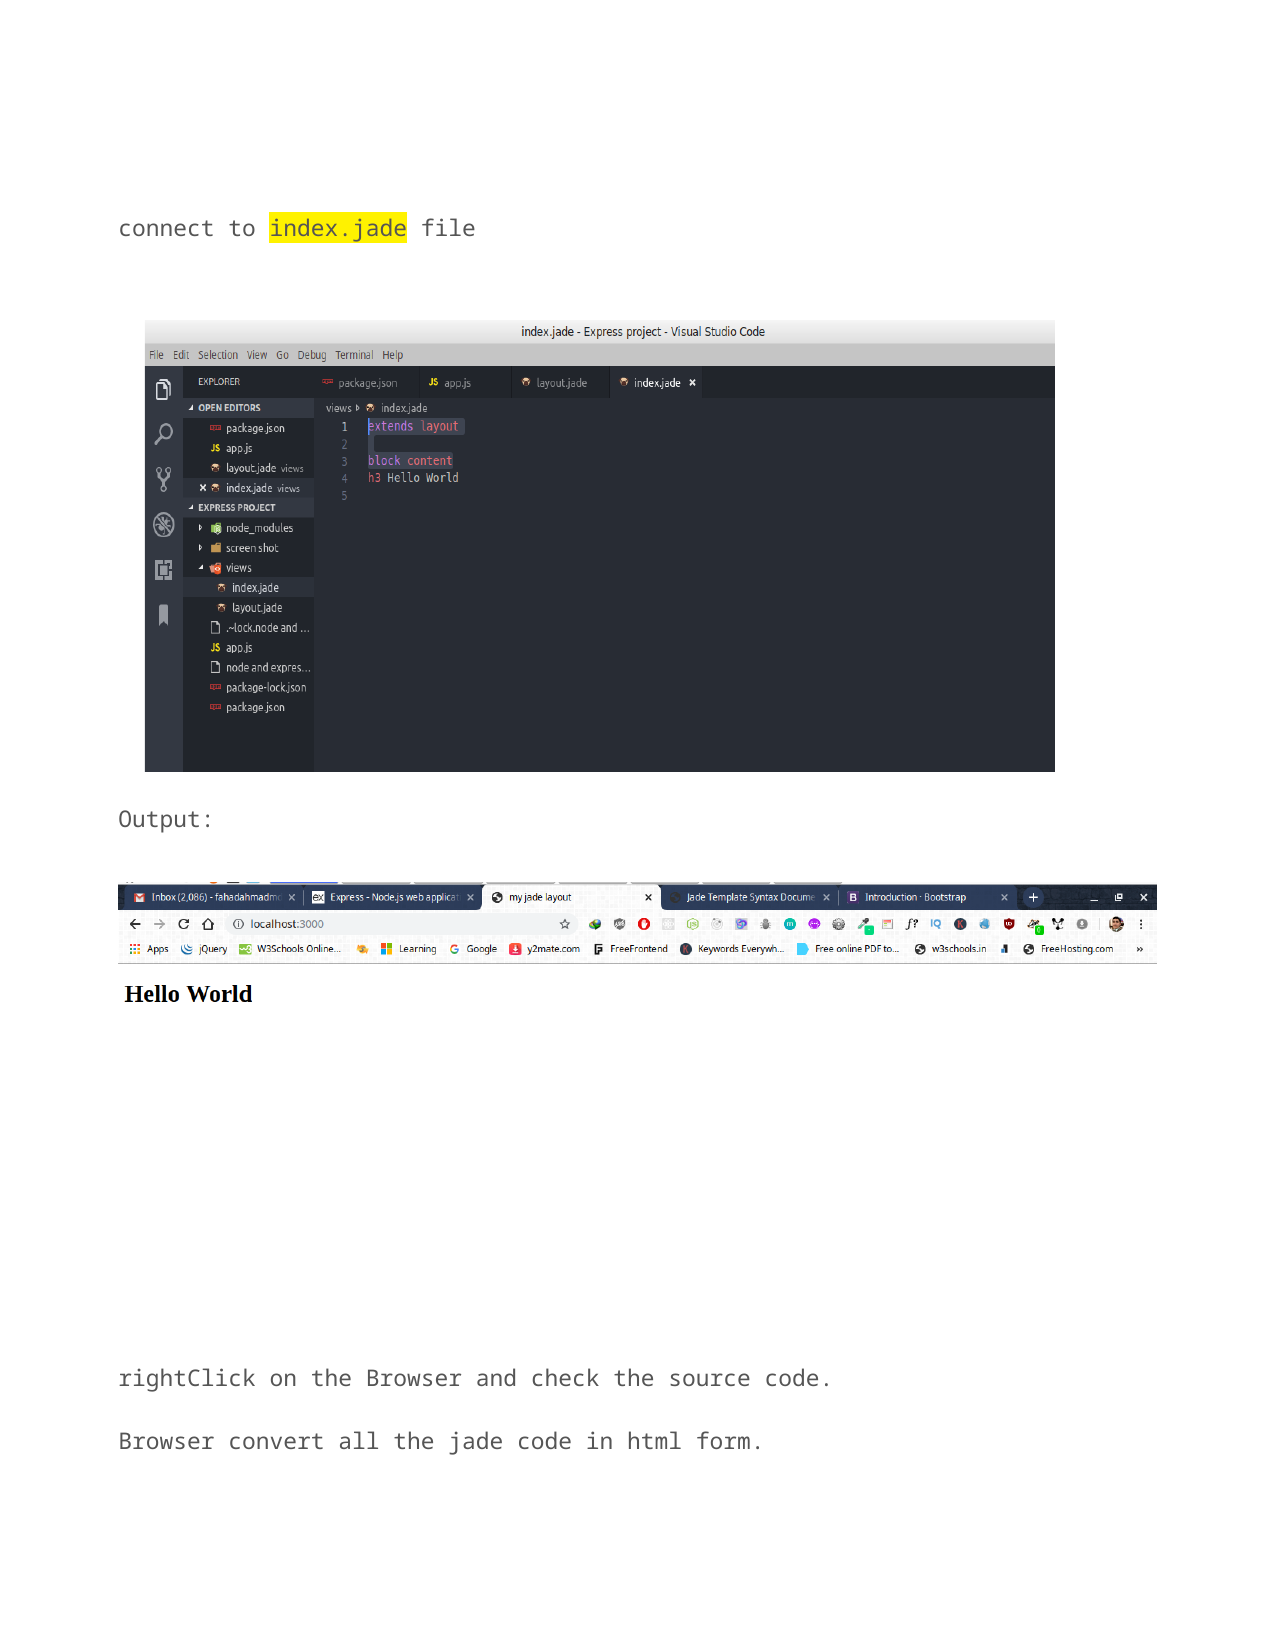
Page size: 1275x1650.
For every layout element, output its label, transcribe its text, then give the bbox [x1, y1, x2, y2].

picture [118, 882, 1157, 1331]
text rightClick on the Browser and check the source code. [118, 1362, 1157, 1393]
text Browser convert all the jade code in html form. [118, 1424, 1157, 1456]
text Output: [118, 803, 1157, 834]
picture [144, 320, 1055, 772]
text connect to index.jade file [118, 212, 1157, 243]
